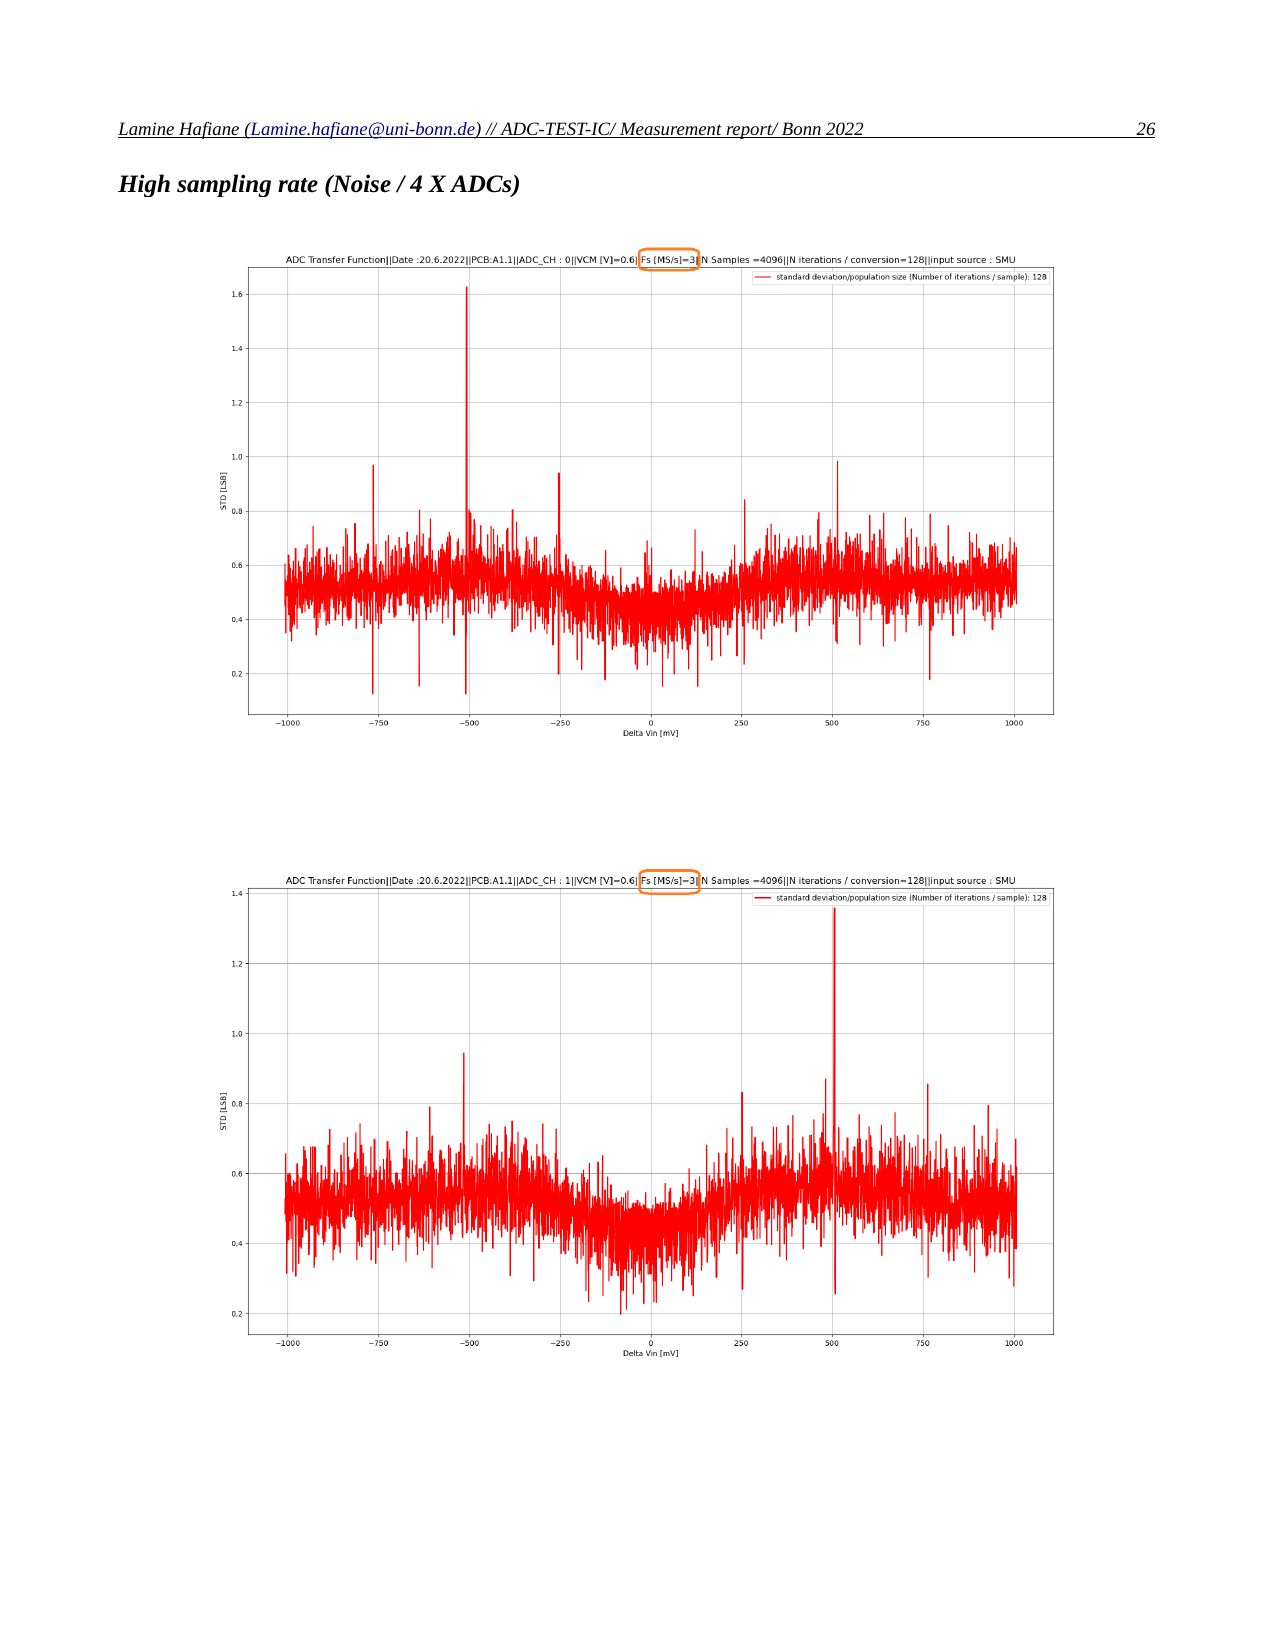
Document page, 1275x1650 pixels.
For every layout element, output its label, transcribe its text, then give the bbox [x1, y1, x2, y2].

picture [118, 197, 1157, 778]
picture [118, 818, 1157, 1398]
text High sampling rate (Noise / 4 X ADCs) [118, 169, 1157, 197]
